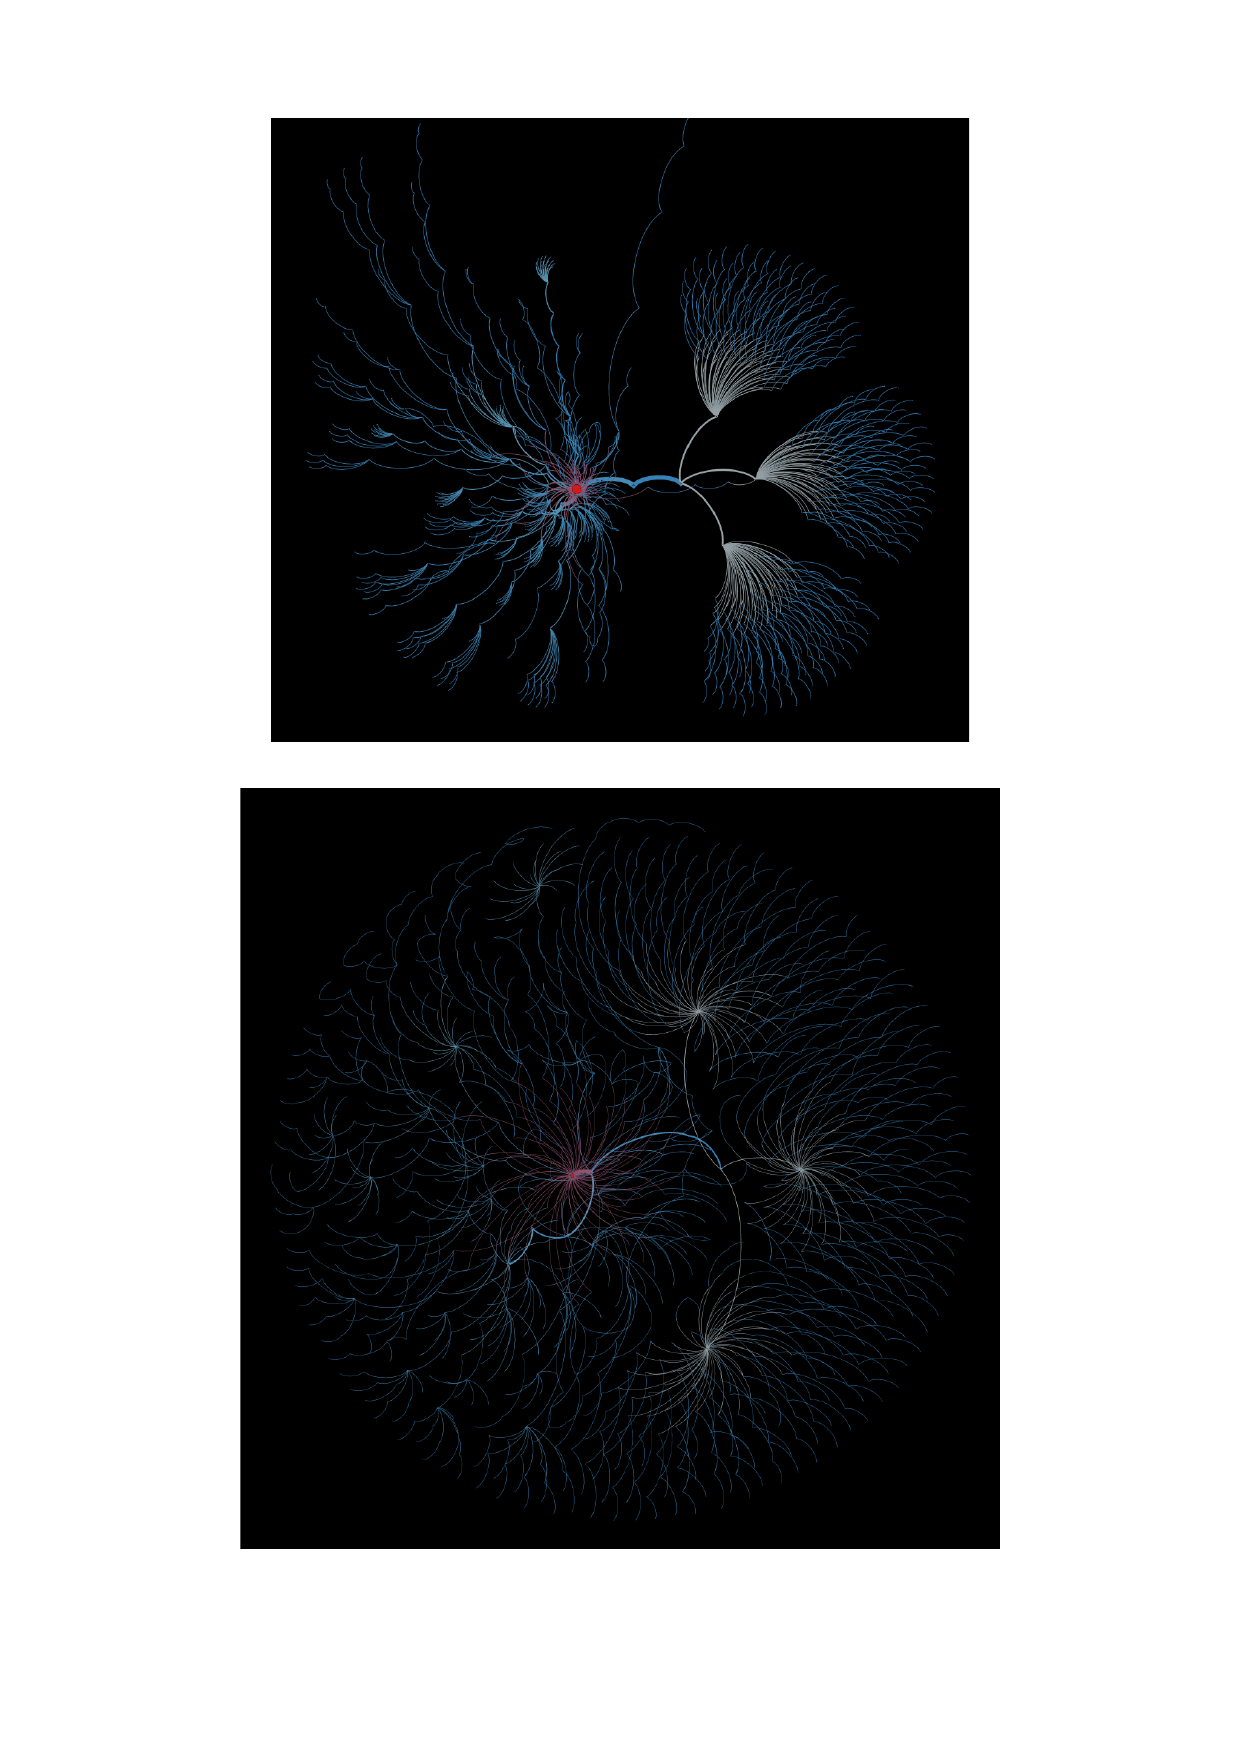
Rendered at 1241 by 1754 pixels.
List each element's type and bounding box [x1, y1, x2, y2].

picture [240, 788, 1000, 1549]
picture [271, 118, 970, 742]
